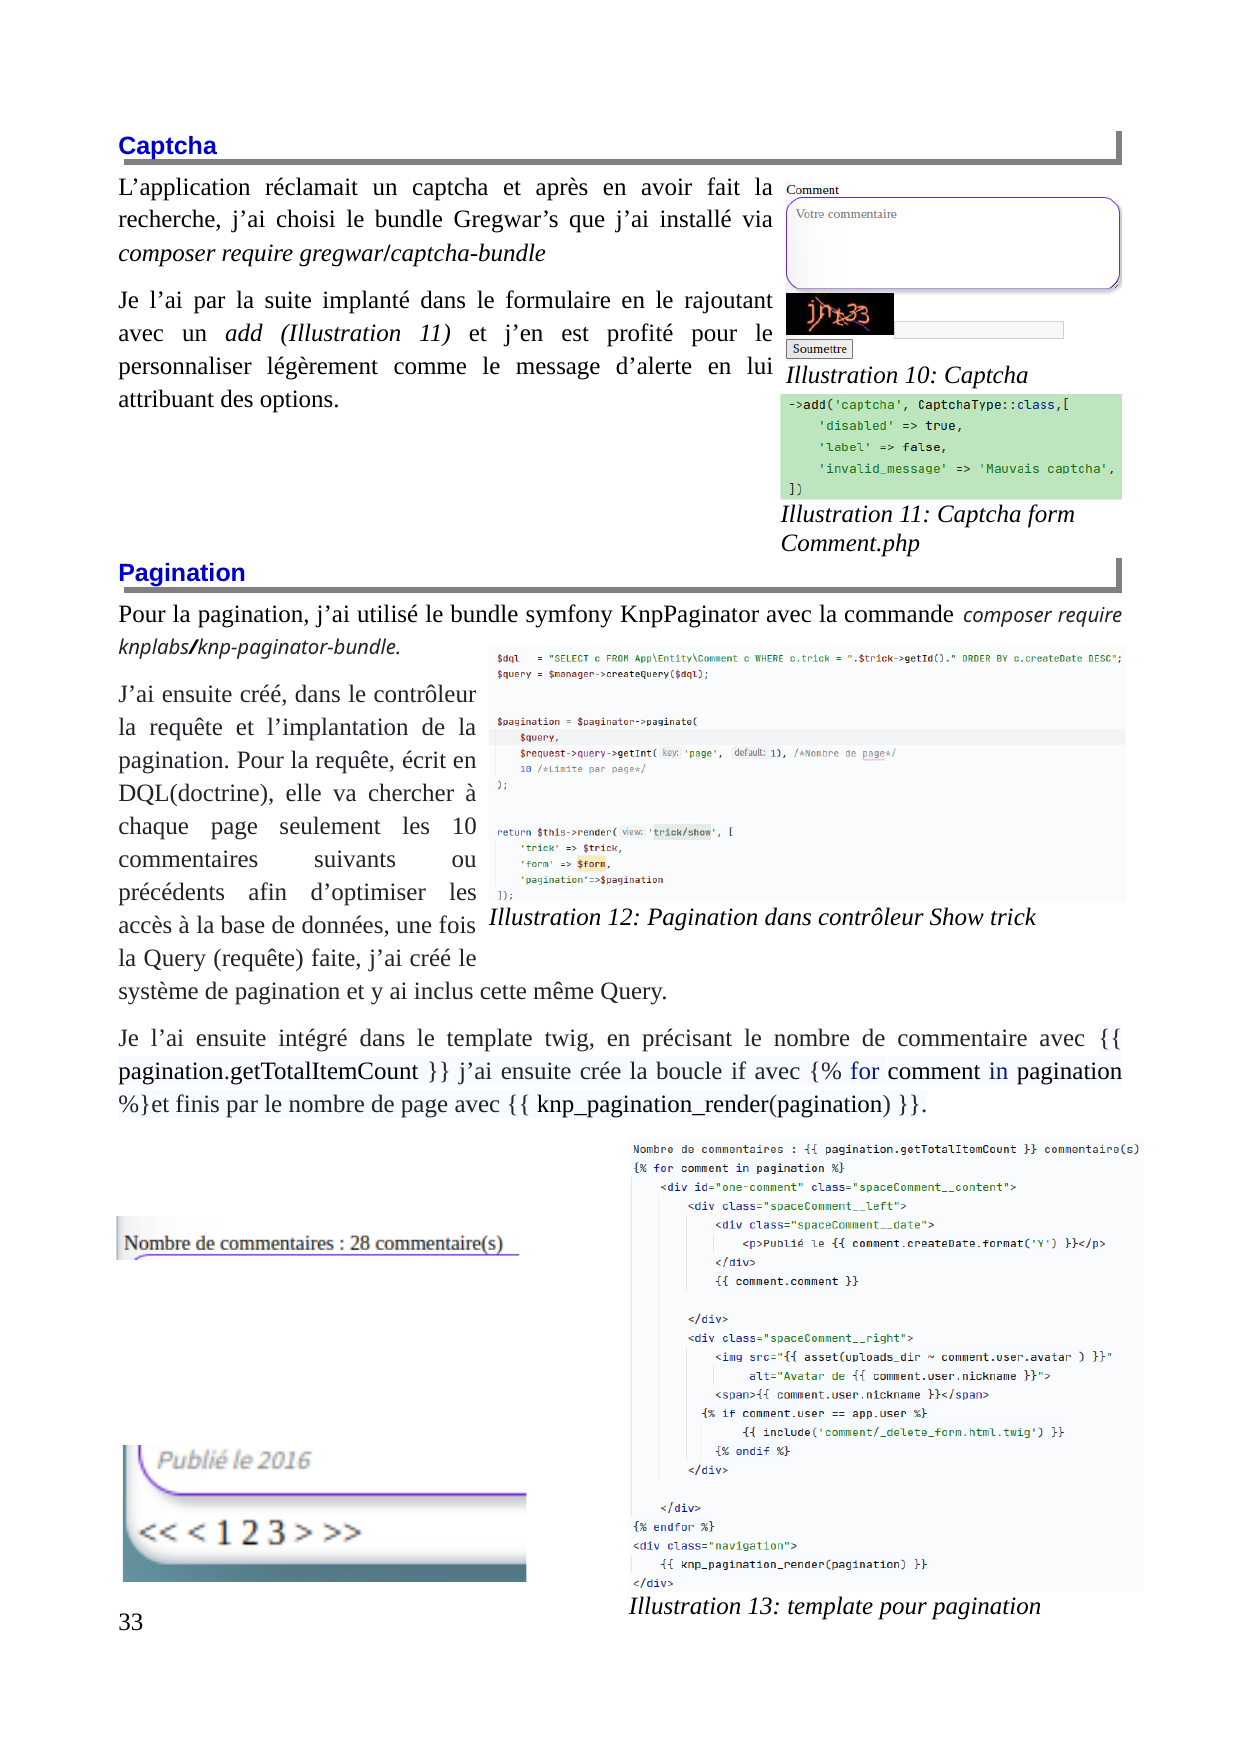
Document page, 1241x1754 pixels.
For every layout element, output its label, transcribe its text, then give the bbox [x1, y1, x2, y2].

text Illustration 13: template pour pagination [629, 1592, 1144, 1620]
text Illustration 12: Pagination dans contrôleur Show trick [489, 902, 1126, 931]
picture [780, 394, 1123, 500]
picture [122, 1445, 527, 1582]
picture [116, 1216, 520, 1260]
picture [628, 1139, 1145, 1592]
text J’ai ensuite créé, dans le contrôleur la requête et l’implantation de la pagination. Pour la requête, écrit en DQL(doctrine), elle va chercher à chaque page seulement les 10 commentaires suivants ou précédents afin d’optimiser les accès à la base de données, une fois la Query (requête) faite, j’ai créé le système de pagination et y ai inclus cette même Query. [118, 679, 1122, 1004]
text L’application réclamait un captcha et après en avoir fait la recherche, j’ai choisi le bundle Gregwar’s que j’ai installé via composer require gregwar/captcha-bundle [118, 168, 1122, 266]
text Je l’ai par la suite implanté dans le formulaire en le rajoutant avec un add (Illustration 11) et j’en est profité pour le personnaliser légèrement comme le message d’alerte en lui attribuant des options. [118, 285, 1122, 413]
picture [488, 646, 1126, 902]
text Illustration 10: Captcha [786, 361, 1122, 389]
text Pour la pagination, j’ai utilisé le bundle symfony KnpPaginator avec la commande composer require knplabs/knp-paginator-bundle. [118, 599, 1126, 660]
subtitle Captcha [118, 131, 1116, 159]
text [489, 931, 1126, 937]
picture [785, 180, 1123, 361]
text Illustration 11: Captcha form Comment.php [780, 500, 1122, 557]
text Je l’ai ensuite intégré dans le template twig, en précisant le nombre de commentaire avec {{ pagination.getTotalItemCount }} j’ai ensuite crée la boucle if avec {% for comment in pagination %}et finis par le nombre de page avec {{ knp_pagination_render(pagination) }}. [118, 1023, 1122, 1118]
subtitle Pagination [118, 558, 1116, 587]
